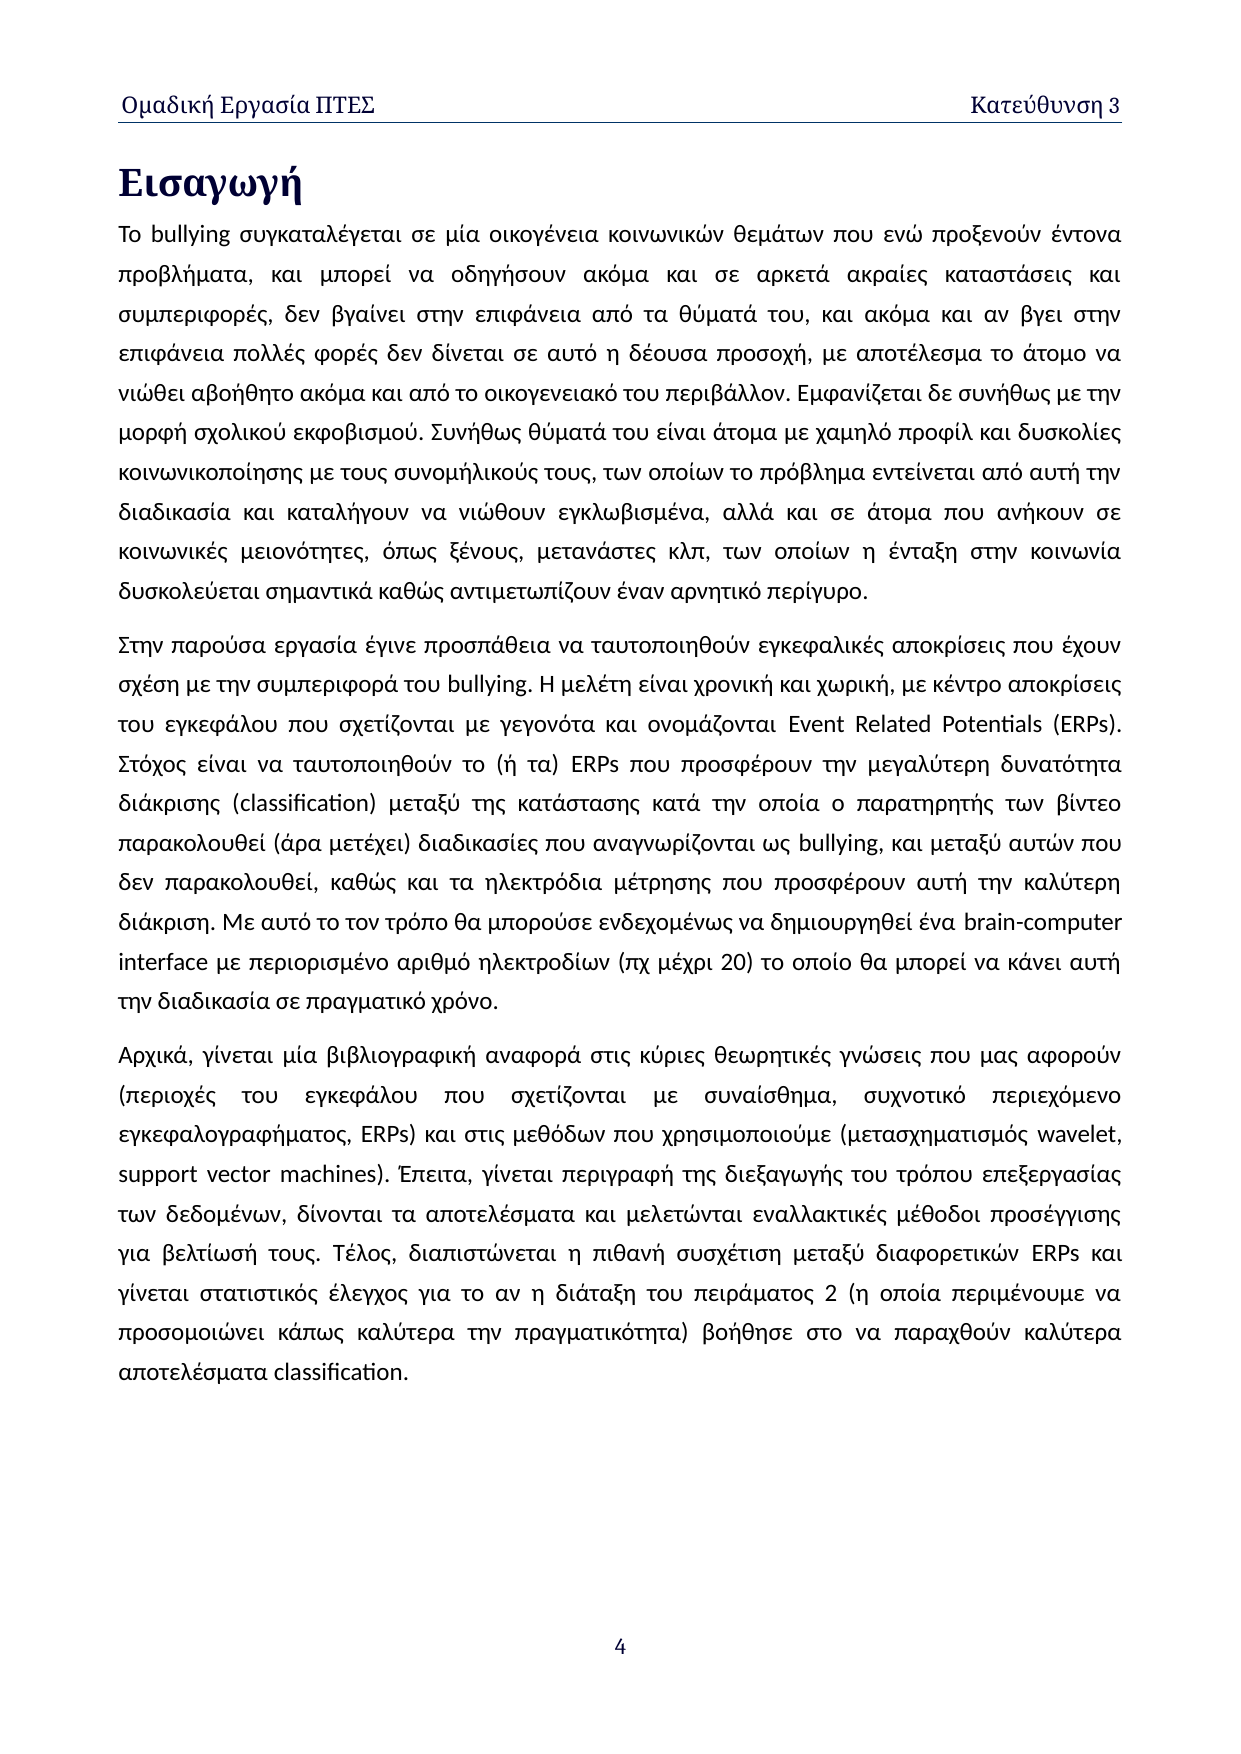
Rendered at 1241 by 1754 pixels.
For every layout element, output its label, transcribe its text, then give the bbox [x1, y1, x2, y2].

text Το bullying συγκαταλέγεται σε μία οικογένεια κοινωνικών θεμάτων που ενώ προξενούν έντονα προβλήματα, και μπορεί να οδηγήσουν ακόμα και σε αρκετά ακραίες καταστάσεις και συμπεριφορές, δεν βγαίνει στην επιφάνεια από τα θύματά του, και ακόμα και αν βγει στην επιφάνεια πολλές φορές δεν δίνεται σε αυτό η δέουσα προσοχή, με αποτέλεσμα το άτομο να νιώθει αβοήθητο ακόμα και από το οικογενειακό του περιβάλλον. Εμφανίζεται δε συνήθως με την μορφή σχολικού εκφοβισμού. Συνήθως θύματά του είναι άτομα με χαμηλό προφίλ και δυσκολίες κοινωνικοποίησης με τους συνομήλικούς τους, των οποίων το πρόβλημα εντείνεται από αυτή την διαδικασία και καταλήγουν να νιώθουν εγκλωβισμένα, αλλά και σε άτομα που ανήκουν σε κοινωνικές μειονότητες, όπως ξένους, μετανάστες κλπ, των οποίων η ένταξη στην κοινωνία δυσκολεύεται σημαντικά καθώς αντιμετωπίζουν έναν αρνητικό περίγυρο. [118, 219, 1122, 605]
subtitle Εισαγωγή [118, 162, 1122, 206]
text Αρχικά, γίνεται μία βιβλιογραφική αναφορά στις κύριες θεωρητικές γνώσεις που μας αφορούν (περιοχές του εγκεφάλου που σχετίζονται με συναίσθημα, συχνοτικό περιεχόμενο εγκεφαλογραφήματος, ERPs) και στις μεθόδων που χρησιμοποιούμε (μετασχηματισμός wavelet, support vector machines). Έπειτα, γίνεται περιγραφή της διεξαγωγής του τρόπου επεξεργασίας των δεδομένων, δίνονται τα αποτελέσματα και μελετώνται εναλλακτικές μέθοδοι προσέγγισης για βελτίωσή τους. Τέλος, διαπιστώνεται η πιθανή συσχέτιση μεταξύ διαφορετικών ERPs και γίνεται στατιστικός έλεγχος για το αν η διάταξη του πειράματος 2 (η οποία περιμένουμε να προσομοιώνει κάπως καλύτερα την πραγματικότητα) βοήθησε στο να παραχθούν καλύτερα αποτελέσματα classification. [118, 1039, 1122, 1387]
text Στην παρούσα εργασία έγινε προσπάθεια να ταυτοποιηθούν εγκεφαλικές αποκρίσεις που έχουν σχέση με την συμπεριφορά του bullying. Η μελέτη είναι χρονική και χωρική, με κέντρο αποκρίσεις του εγκεφάλου που σχετίζονται με γεγονότα και ονομάζονται Event Related Potentials (ERPs). Στόχος είναι να ταυτοποιηθούν το (ή τα) ERPs που προσφέρουν την μεγαλύτερη δυνατότητα διάκρισης (classification) μεταξύ της κατάστασης κατά την οποία ο παρατηρητής των βίντεο παρακολουθεί (άρα μετέχει) διαδικασίες που αναγνωρίζονται ως bullying, και μεταξύ αυτών που δεν παρακολουθεί, καθώς και τα ηλεκτρόδια μέτρησης που προσφέρουν αυτή την καλύτερη διάκριση. Με αυτό το τον τρόπο θα μπορούσε ενδεχομένως να δημιουργηθεί ένα brain-computer interface με περιορισμένο αριθμό ηλεκτροδίων (πχ μέχρι 20) το οποίο θα μπορεί να κάνει αυτή την διαδικασία σε πραγματικό χρόνο. [118, 629, 1122, 1016]
